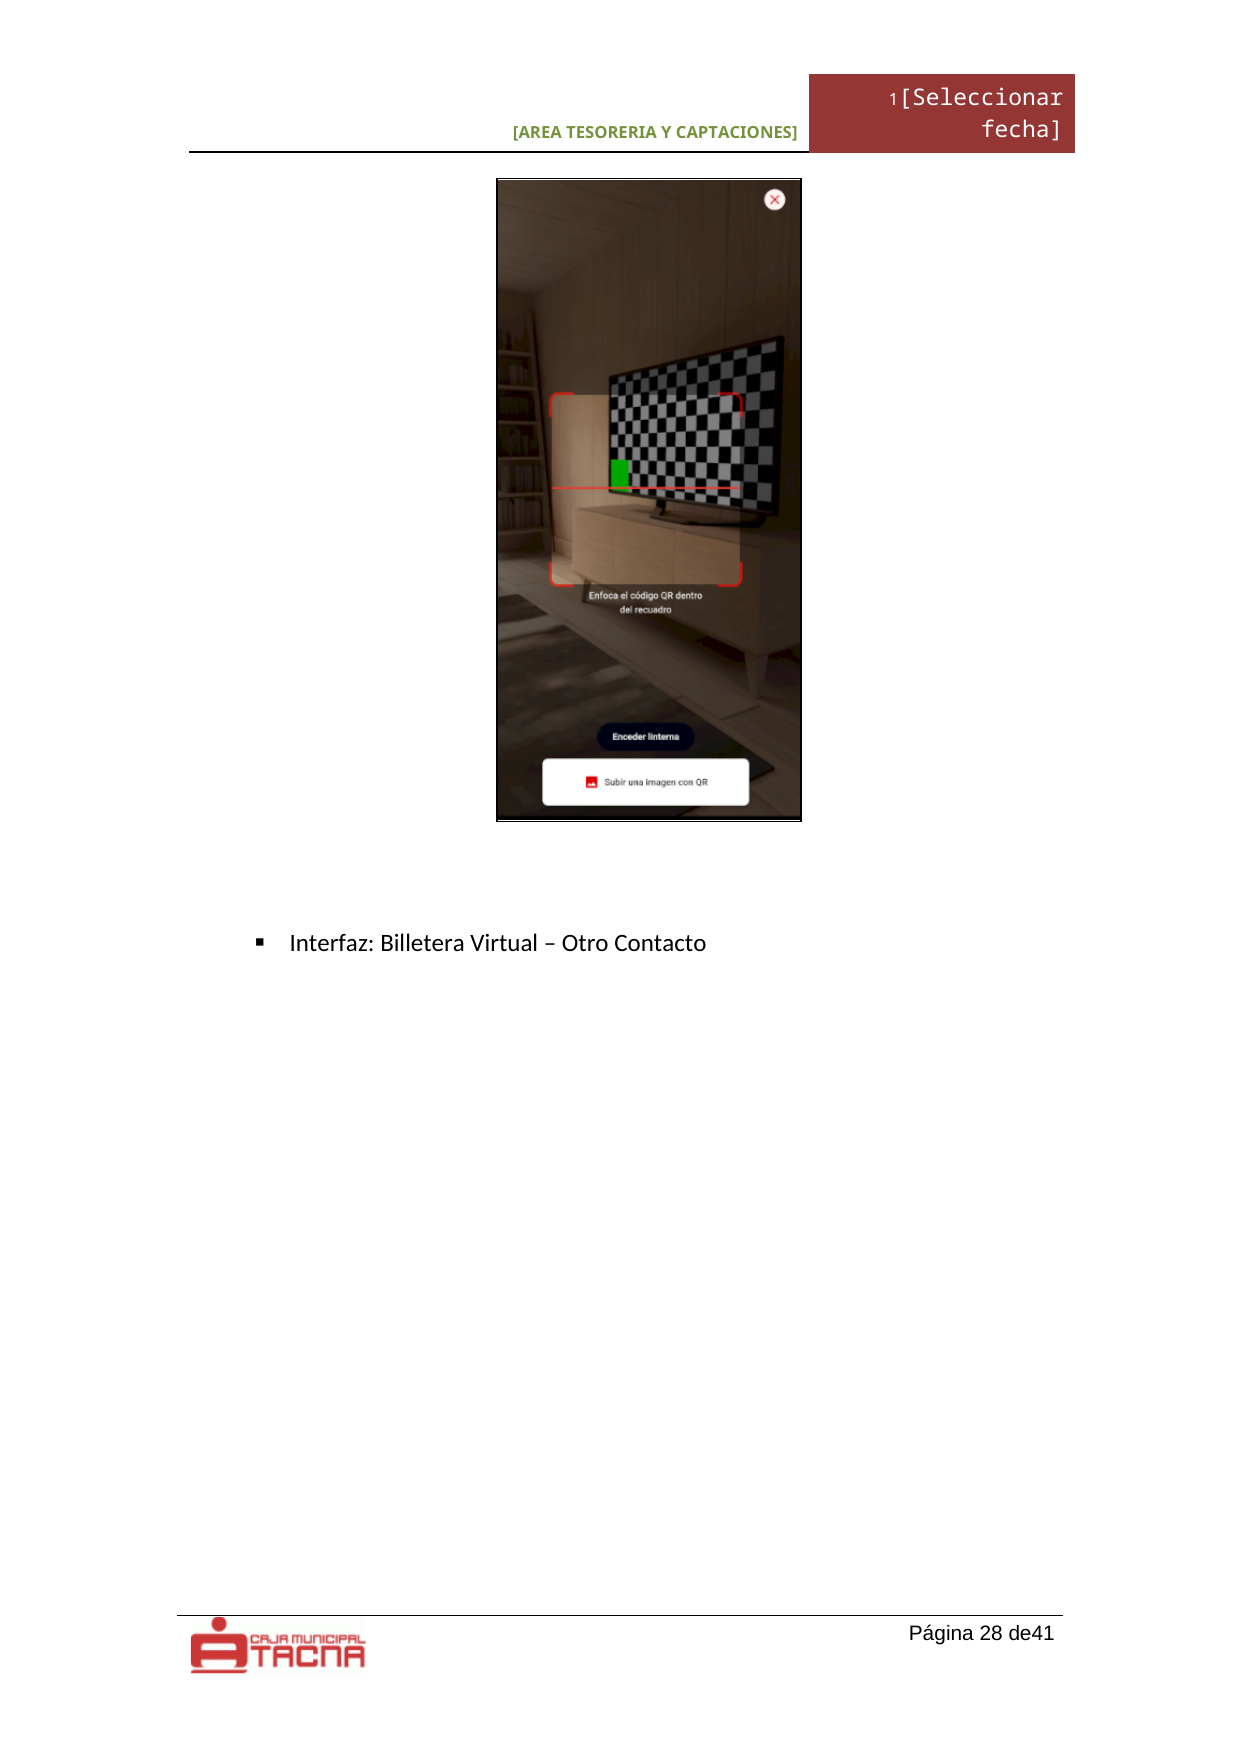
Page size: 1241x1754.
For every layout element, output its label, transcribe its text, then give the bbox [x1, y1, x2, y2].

list Interfaz: Billetera Virtual – Otro Contacto [254, 928, 1063, 958]
